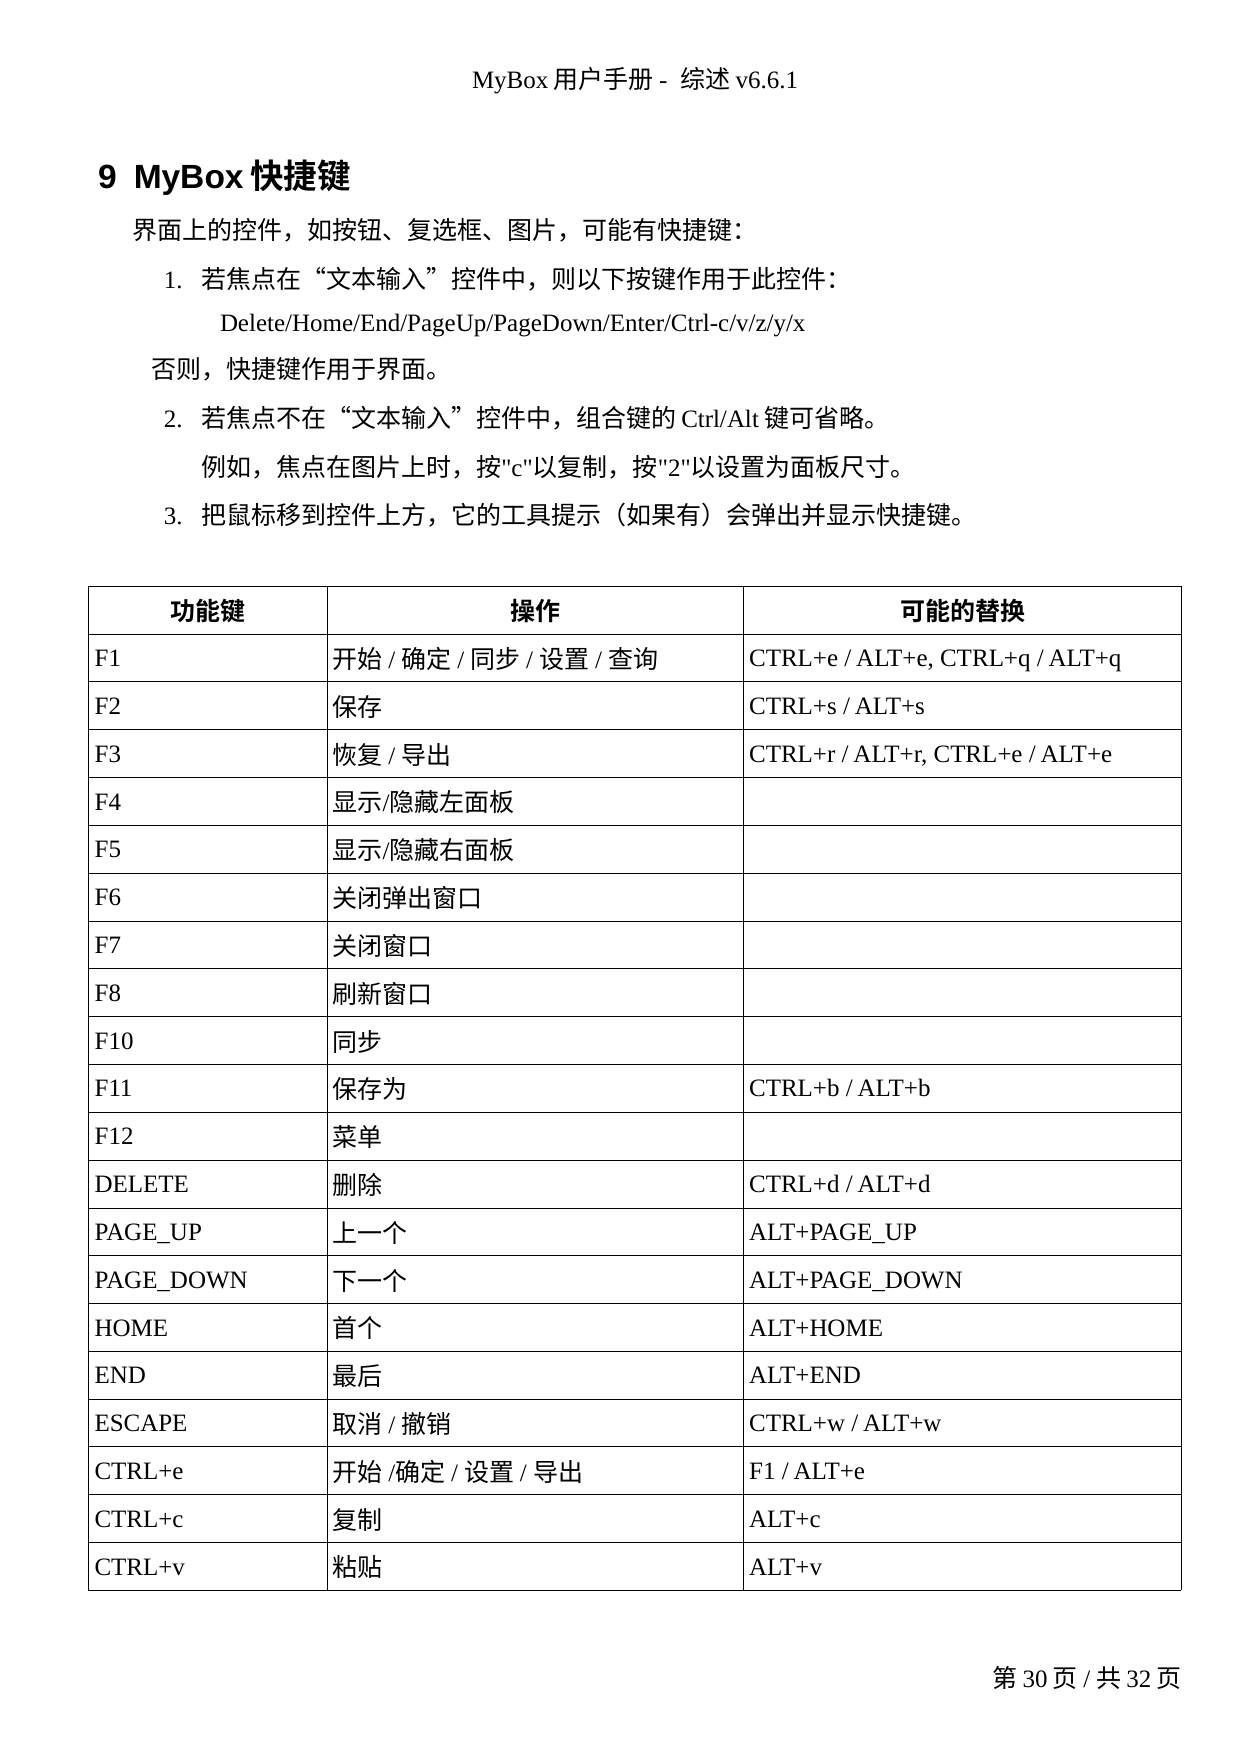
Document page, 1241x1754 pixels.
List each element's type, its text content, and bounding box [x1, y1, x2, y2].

table_header 功能键 [89, 587, 327, 634]
table_cell [744, 922, 1181, 968]
table_cell 菜单 [328, 1113, 743, 1159]
list 把鼠标移到控件上方，它的工具提示（如果有）会弹出并显示快捷键。 [163, 496, 1181, 532]
table_cell 关闭窗口 [328, 922, 743, 968]
table_cell CTRL+b / ALT+b [744, 1065, 1181, 1112]
table_cell END [89, 1352, 327, 1399]
table_cell [744, 969, 1181, 1016]
table_cell F6 [89, 874, 327, 921]
table_cell CTRL+r / ALT+r, CTRL+e / ALT+e [744, 730, 1181, 777]
subtitle MyBox快捷键 [88, 150, 1181, 198]
table_cell 下一个 [328, 1256, 743, 1303]
table_cell F10 [89, 1017, 327, 1064]
table_header 可能的替换 [744, 587, 1181, 634]
table_cell ALT+END [744, 1352, 1181, 1399]
table_cell ALT+c [744, 1495, 1181, 1542]
table_cell F1 / ALT+e [744, 1447, 1181, 1494]
table_cell CTRL+e [89, 1447, 327, 1494]
table_cell 粘贴 [328, 1543, 743, 1590]
table_cell [744, 778, 1181, 825]
table_cell F12 [89, 1113, 327, 1159]
table_cell [744, 1113, 1181, 1159]
text 否则，快捷键作用于界面。 [88, 349, 1181, 386]
table_cell CTRL+e / ALT+e, CTRL+q / ALT+q [744, 635, 1181, 681]
table_cell 刷新窗口 [328, 969, 743, 1016]
table_cell F7 [89, 922, 327, 968]
table_cell F2 [89, 682, 327, 729]
table_cell F8 [89, 969, 327, 1016]
table_cell ESCAPE [89, 1400, 327, 1446]
text Delete/Home/End/PageUp/PageDown/Enter/Ctrl-c/v/z/y/x [88, 308, 1181, 337]
table_cell F11 [89, 1065, 327, 1112]
table_cell 保存 [328, 682, 743, 729]
table_cell PAGE_UP [89, 1209, 327, 1255]
table_cell [744, 1017, 1181, 1064]
table_cell 开始 /确定 / 设置 / 导出 [328, 1447, 743, 1494]
table_cell F3 [89, 730, 327, 777]
list 若焦点不在“文本输入”控件中，组合键的Ctrl/Alt键可省略。 [163, 398, 1181, 434]
table_cell ALT+HOME [744, 1304, 1181, 1351]
table_cell 最后 [328, 1352, 743, 1399]
table_cell 复制 [328, 1495, 743, 1542]
table_cell [744, 874, 1181, 921]
table_cell CTRL+w / ALT+w [744, 1400, 1181, 1446]
table_cell HOME [89, 1304, 327, 1351]
table_cell CTRL+v [89, 1543, 327, 1590]
table_cell ALT+v [744, 1543, 1181, 1590]
table_cell 同步 [328, 1017, 743, 1064]
table_cell F4 [89, 778, 327, 825]
table_cell 删除 [328, 1161, 743, 1207]
table_cell CTRL+d / ALT+d [744, 1161, 1181, 1207]
table_cell PAGE_DOWN [89, 1256, 327, 1303]
list 若焦点在“文本输入”控件中，则以下按键作用于此控件： [163, 259, 1181, 296]
table_cell 显示/隐藏右面板 [328, 826, 743, 873]
table_cell 关闭弹出窗口 [328, 874, 743, 921]
list 例如，焦点在图片上时，按"c"以复制，按"2"以设置为面板尺寸。 [163, 447, 1181, 483]
table_cell DELETE [89, 1161, 327, 1207]
table_cell 上一个 [328, 1209, 743, 1255]
table_header 操作 [328, 587, 743, 634]
table_cell F1 [89, 635, 327, 681]
text 界面上的控件，如按钮、复选框、图片，可能有快捷键： [88, 211, 1181, 247]
table_cell [744, 826, 1181, 873]
table_cell CTRL+c [89, 1495, 327, 1542]
table_cell ALT+PAGE_UP [744, 1209, 1181, 1255]
table_cell F5 [89, 826, 327, 873]
table_cell 恢复 / 导出 [328, 730, 743, 777]
table_cell ALT+PAGE_DOWN [744, 1256, 1181, 1303]
table_cell CTRL+s / ALT+s [744, 682, 1181, 729]
table_cell 显示/隐藏左面板 [328, 778, 743, 825]
table_cell 保存为 [328, 1065, 743, 1112]
table_cell 开始 / 确定 / 同步 / 设置 / 查询 [328, 635, 743, 681]
table_cell 取消 / 撤销 [328, 1400, 743, 1446]
table_cell 首个 [328, 1304, 743, 1351]
